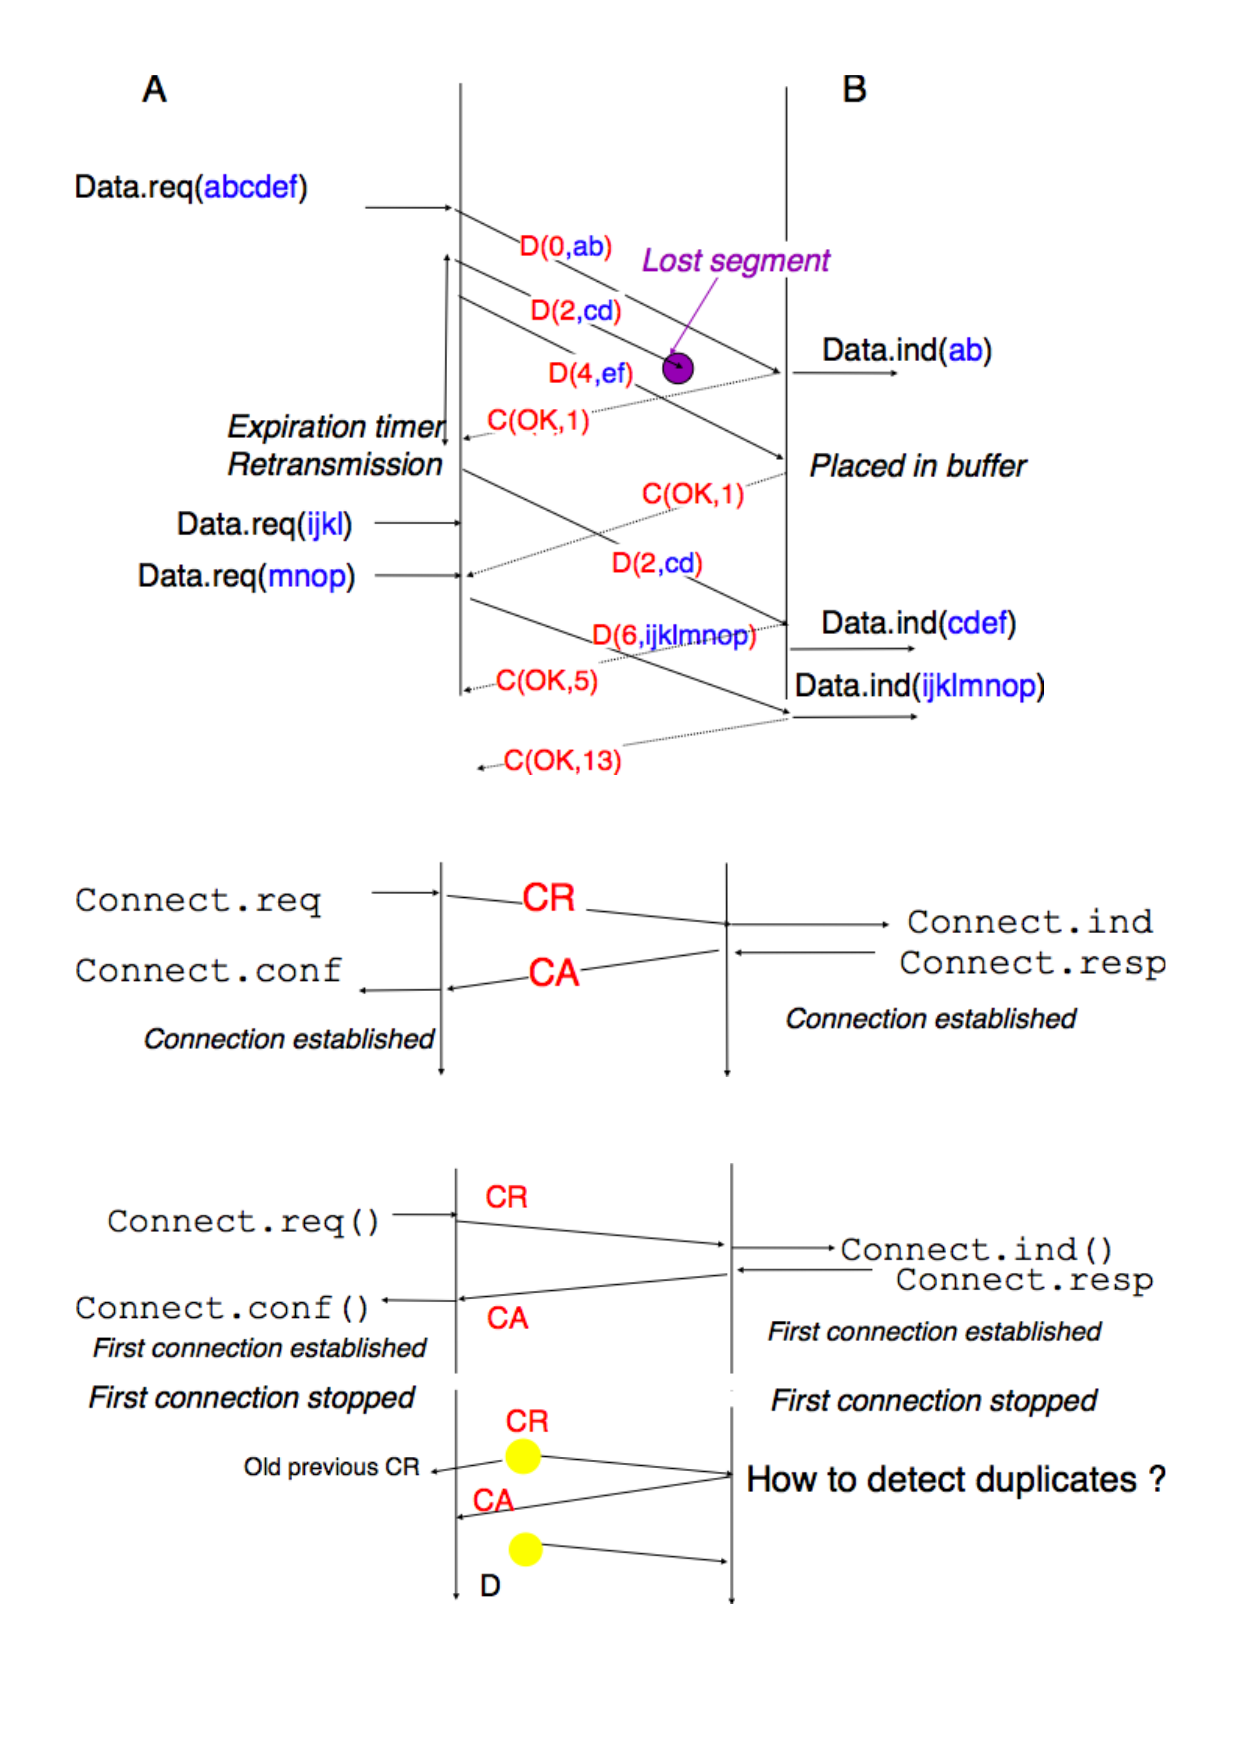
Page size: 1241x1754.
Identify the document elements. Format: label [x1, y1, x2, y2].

picture [75, 1163, 1166, 1604]
picture [75, 861, 1166, 1077]
picture [75, 75, 1044, 775]
